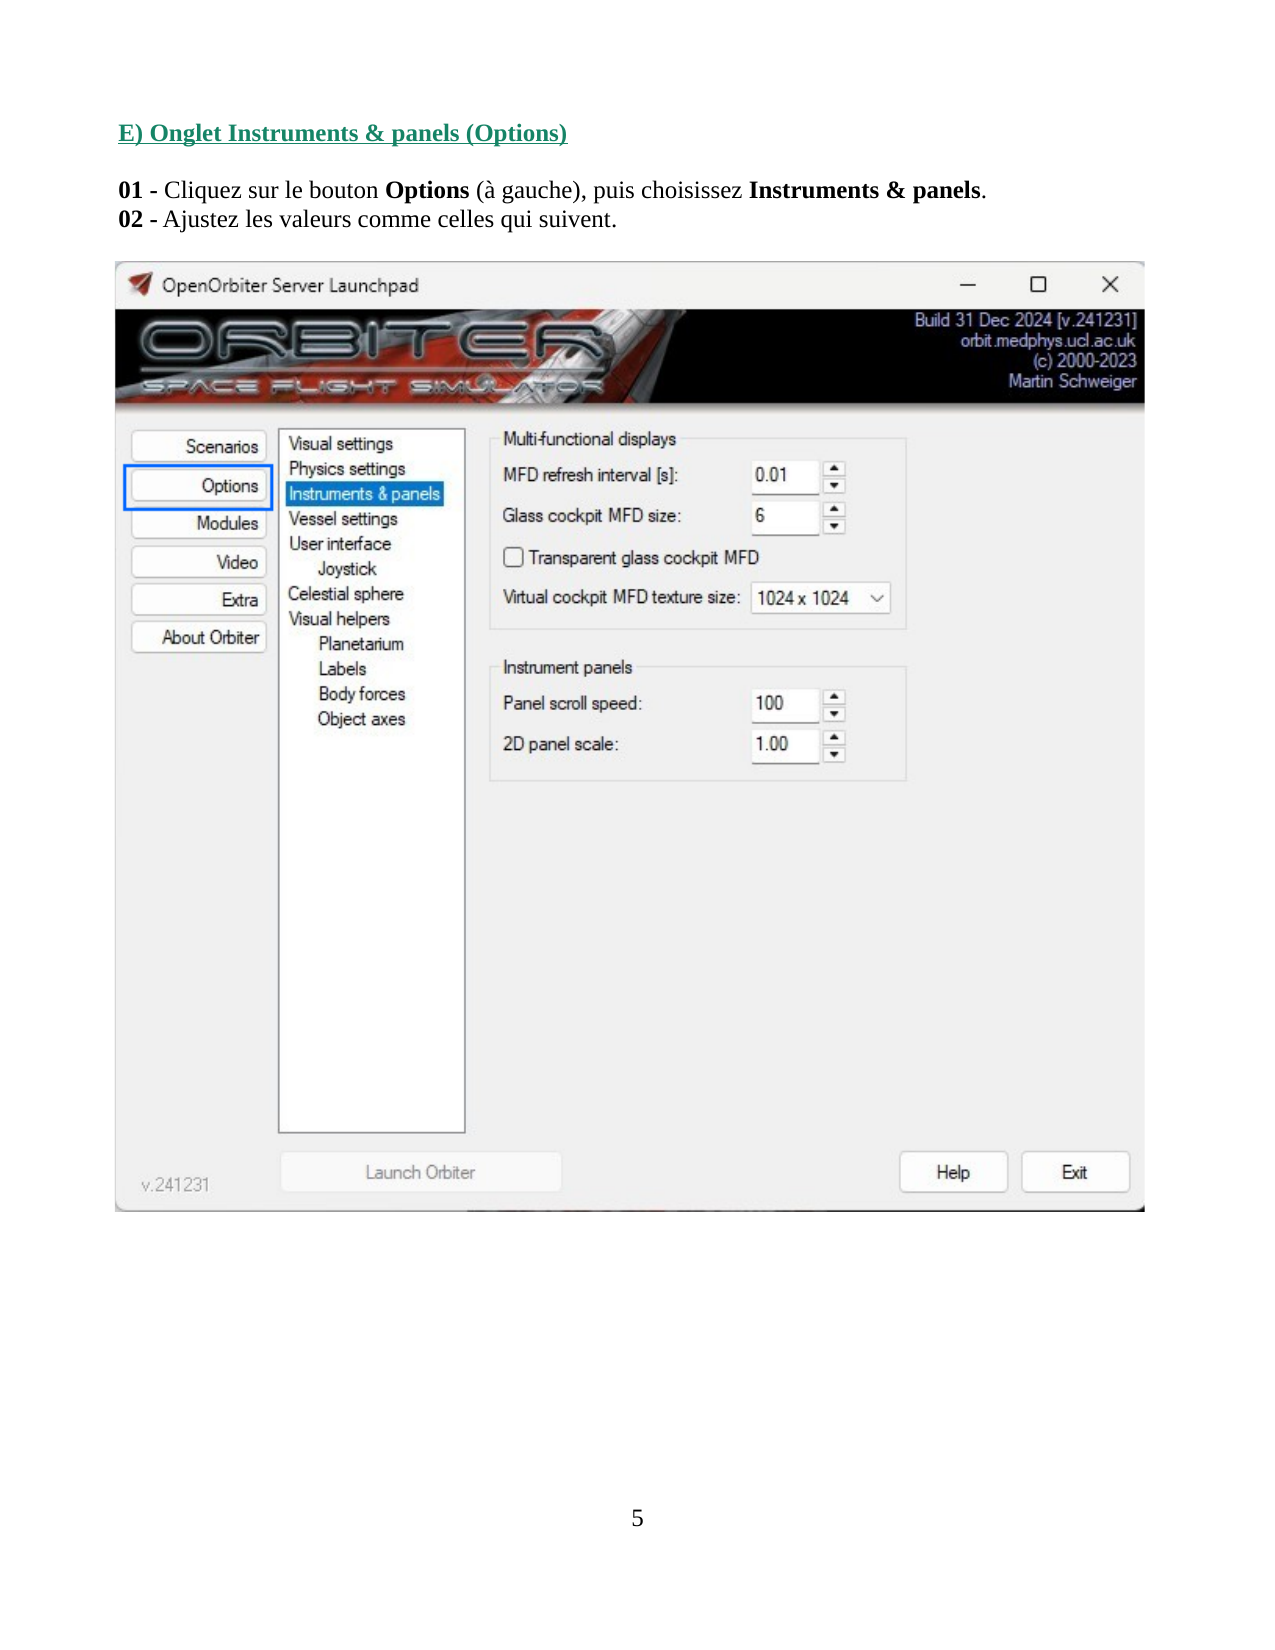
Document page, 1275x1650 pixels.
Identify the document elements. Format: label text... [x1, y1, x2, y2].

text 01 - Cliquez sur le bouton Options (à gauche), puis choisissez Instruments & panels. [118, 176, 1157, 204]
picture [114, 261, 1145, 1212]
text E) Onglet Instruments & panels (Options) [118, 118, 1157, 147]
text 02 - Ajustez les valeurs comme celles qui suivent. [118, 204, 1157, 233]
